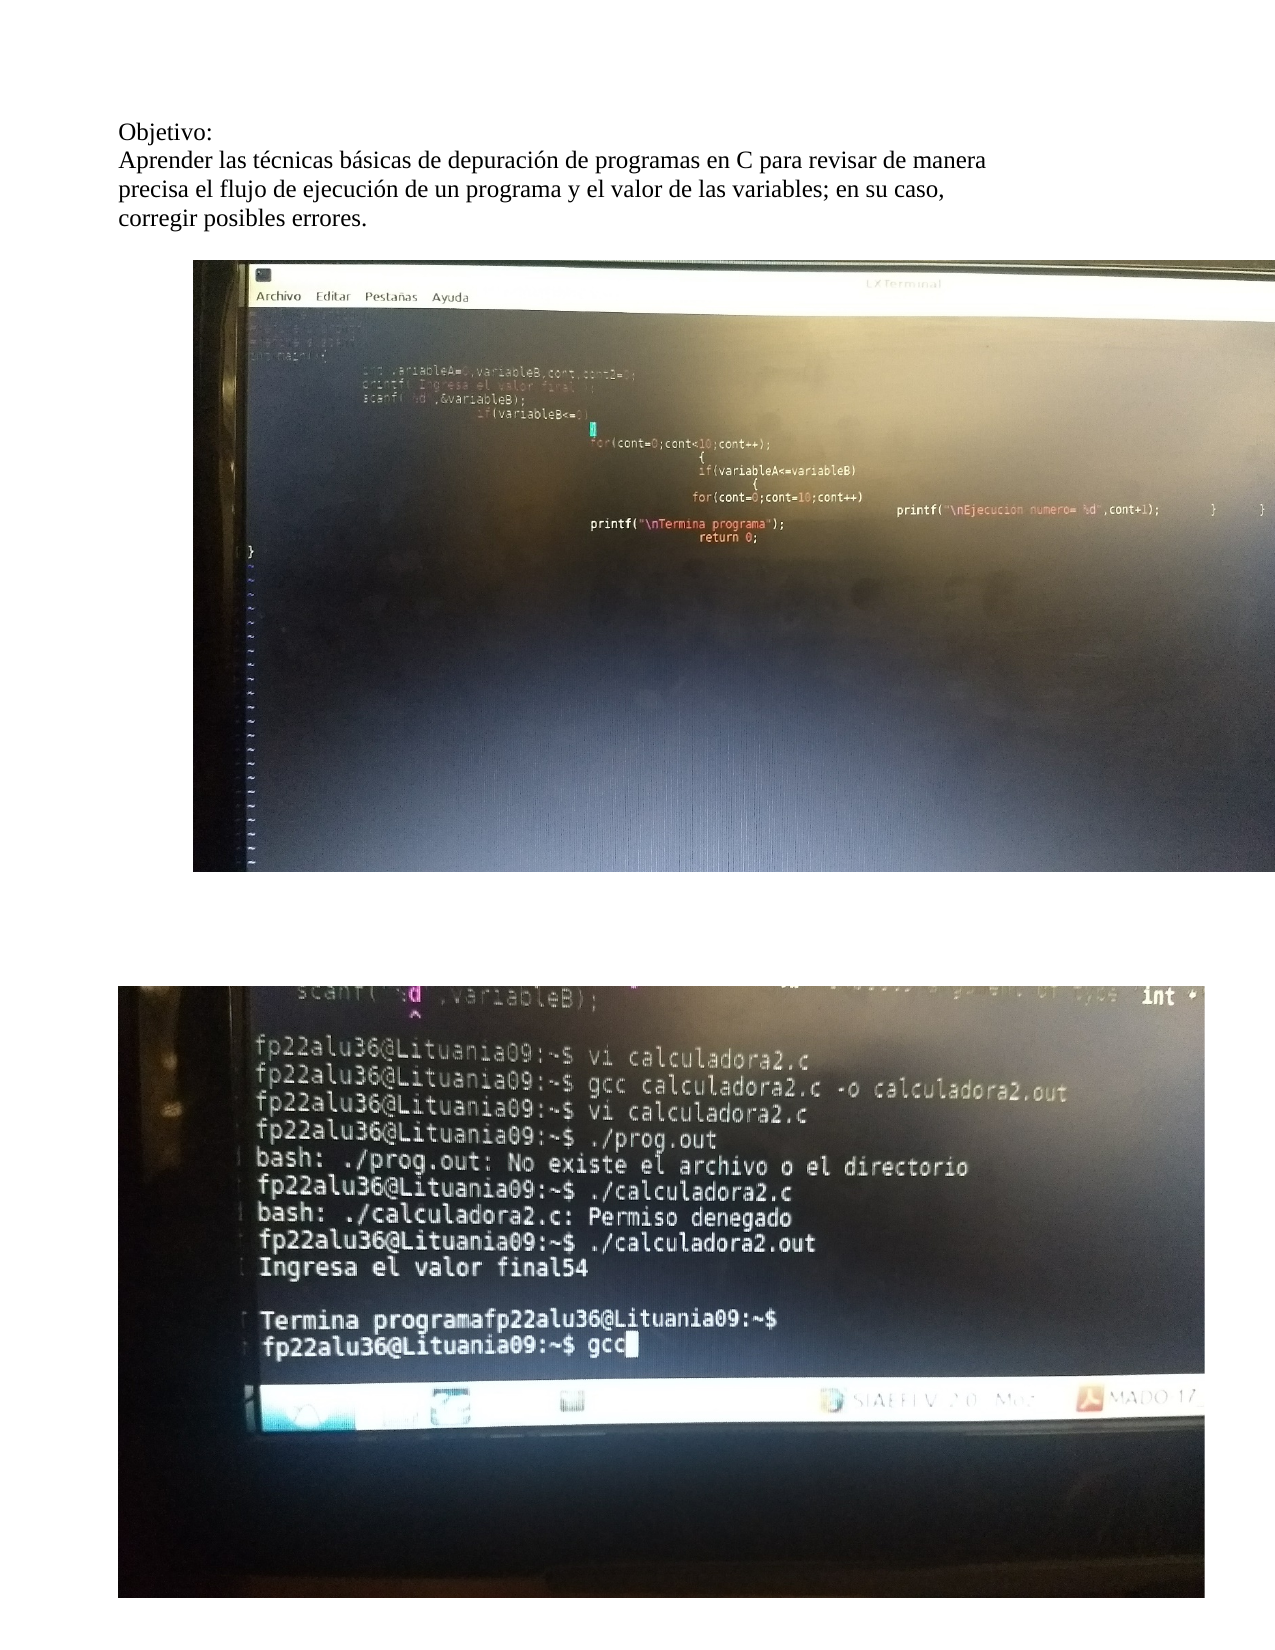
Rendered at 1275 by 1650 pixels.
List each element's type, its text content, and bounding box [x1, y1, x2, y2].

text Objetivo: [118, 117, 1205, 145]
text precisa el flujo de ejecución de un programa y el valor de las variables; en su caso, [118, 174, 1205, 203]
text Aprender las técnicas básicas de depuración de programas en C para revisar de manera [118, 145, 1205, 174]
text corregir posibles errores. [118, 203, 1205, 260]
